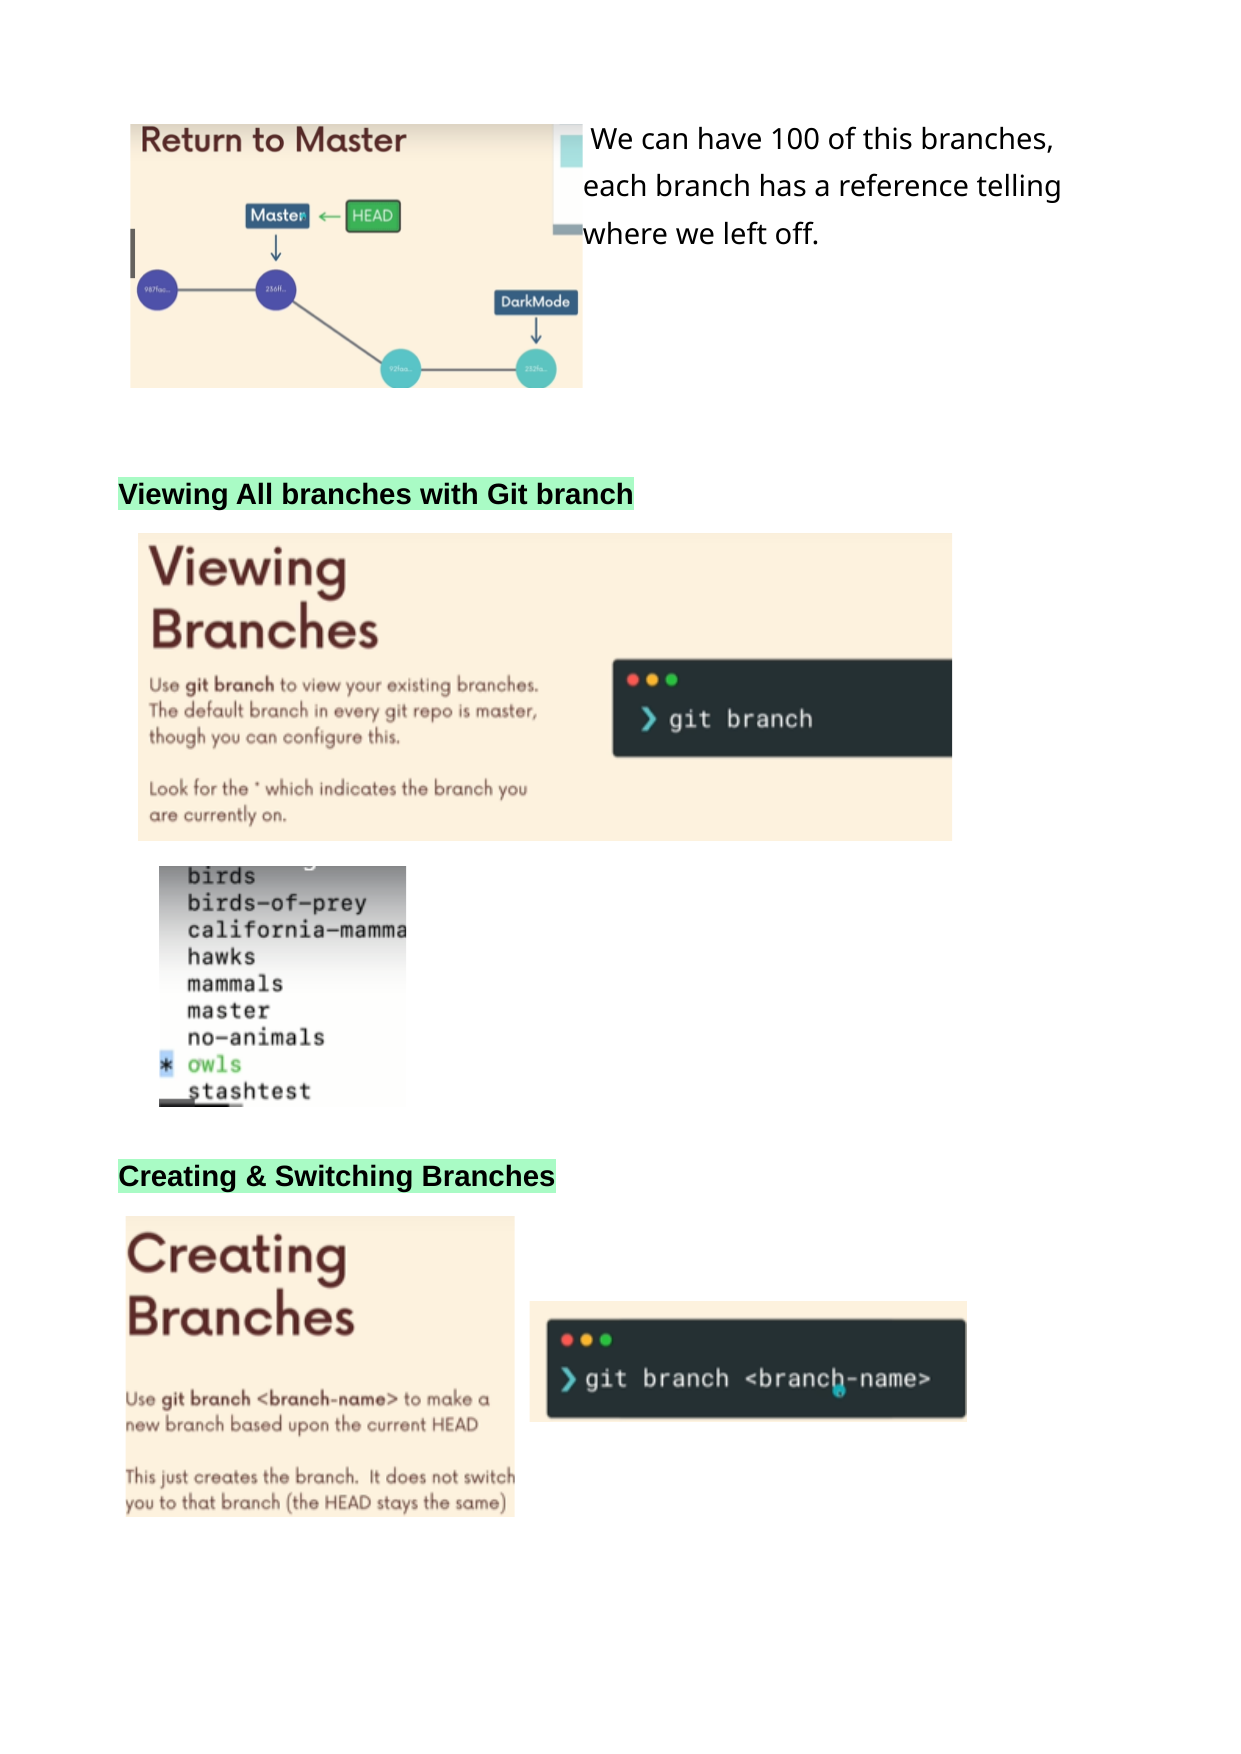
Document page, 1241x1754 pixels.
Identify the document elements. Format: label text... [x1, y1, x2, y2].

picture [130, 124, 583, 388]
picture [125, 1216, 515, 1517]
subtitle Viewing All branches with Git branch [634, 477, 1122, 510]
picture [159, 866, 407, 1107]
picture [138, 533, 953, 841]
text We can have 100 of this branches, each branch has a reference telling where we left off. [118, 118, 1122, 253]
picture [529, 1301, 967, 1422]
subtitle Creating & Switching Branches [556, 1159, 1122, 1193]
